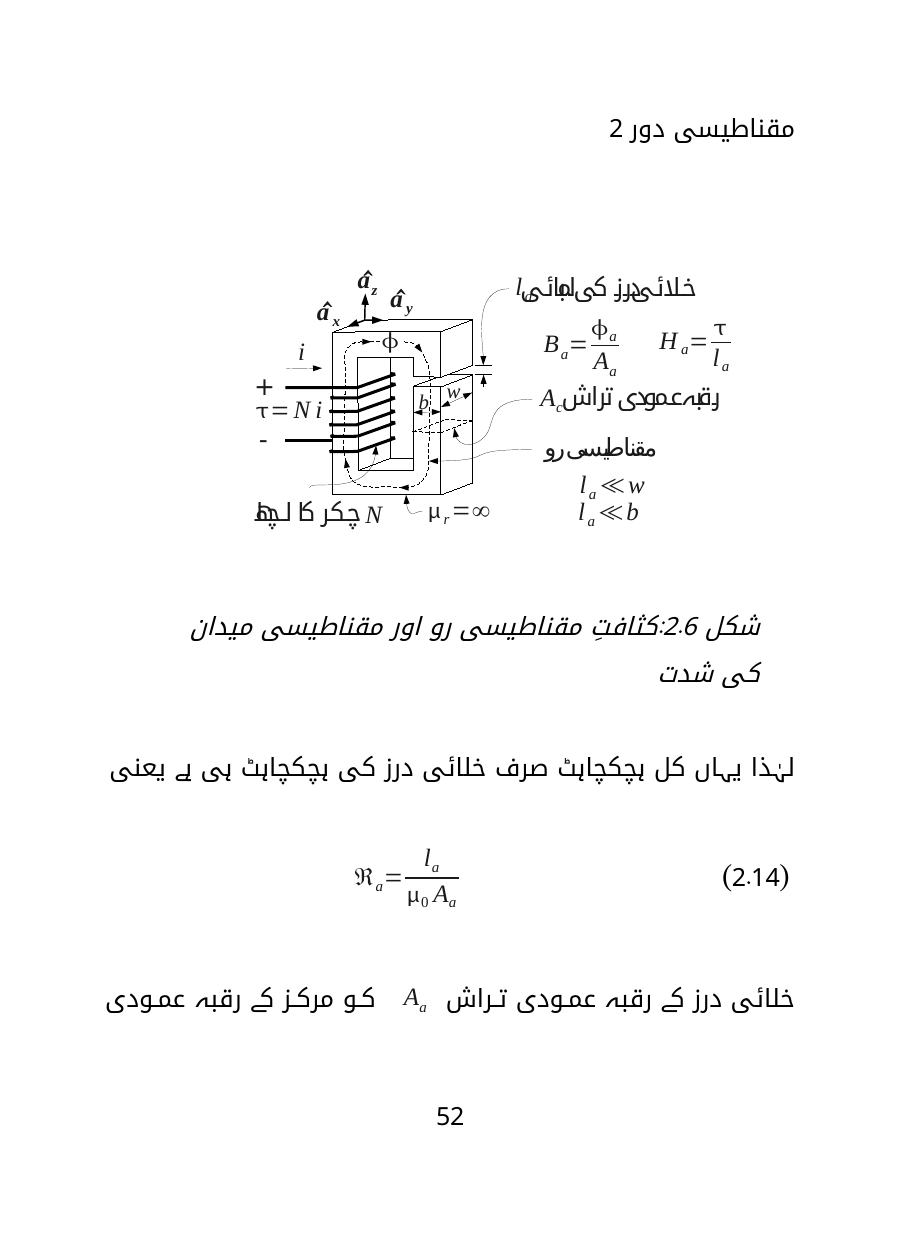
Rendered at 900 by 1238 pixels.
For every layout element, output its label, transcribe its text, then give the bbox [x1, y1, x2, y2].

text شکل 2.6:کثافتِ مقناطیسی رو اور مقناطیسی میدان کی شدت [140, 195, 760, 698]
text خلائی درز کے رقبہ عمودی تراش کو مرکز کے رقبہ عمودی تراش کے برابر لیا گیا ہے۔ یعنی [105, 976, 795, 1023]
text لہٰذا یہاں کل ہچکچاہٹ صرف خلائی درز کی ہچکچاہٹ ہی ہے یعنی [105, 745, 795, 792]
table_header (2.14) [700, 839, 795, 929]
table_header [105, 839, 700, 929]
